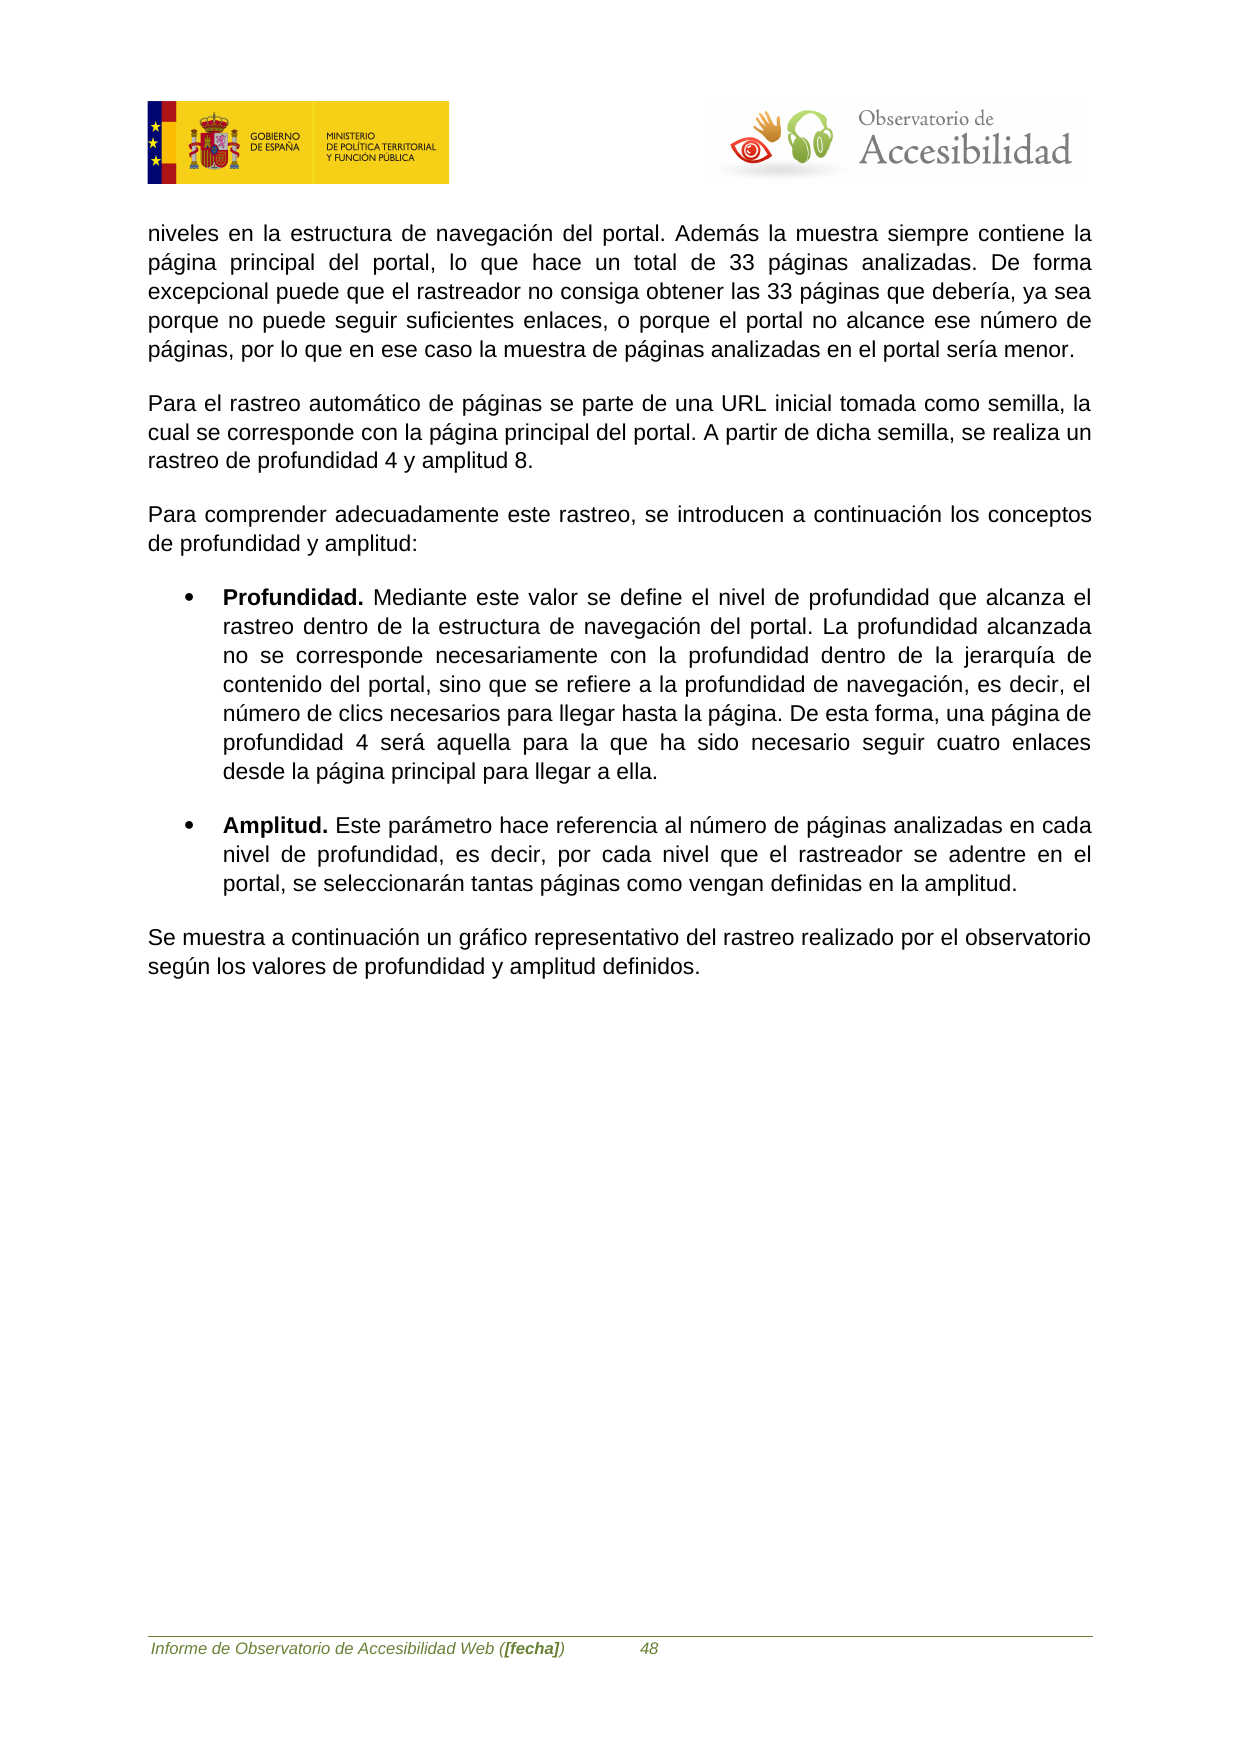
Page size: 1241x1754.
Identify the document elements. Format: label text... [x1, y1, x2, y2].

text Para comprender adecuadamente este rastreo, se introducen a continuación los conceptos de profundidad y amplitud: [148, 501, 1092, 557]
picture [147, 101, 450, 184]
text Se muestra a continuación un gráfico representativo del rastreo realizado por el observatorio según los valores de profundidad y amplitud definidos. [148, 924, 1092, 979]
text niveles en la estructura de navegación del portal. Además la muestra siempre contiene la página principal del portal, lo que hace un total de 33 páginas analizadas. De forma excepcional puede que el rastreador no consiga obtener las 33 páginas que debería, ya sea porque no puede seguir suficientes enlaces, o porque el portal no alcance ese número de páginas, por lo que en ese caso la muestra de páginas analizadas en el portal sería menor. [148, 220, 1092, 362]
list Profundidad. Mediante este valor se define el nivel de profundidad que alcanza el rastreo dentro de la estructura de navegación del portal. La profundidad alcanzada no se corresponde necesariamente con la profundidad dentro de la jerarquía de contenido del portal, sino que se refiere a la profundidad de navegación, es decir, el número de clics necesarios para llegar hasta la página. De esta forma, una página de profundidad 4 será aquella para la que ha sido necesario seguir cuatro enlaces desde la página principal para llegar a ella. [185, 584, 1092, 784]
text Para el rastreo automático de páginas se parte de una URL inicial tomada como semilla, la cual se corresponde con la página principal del portal. A partir de dicha semilla, se realiza un rastreo de profundidad 4 y amplitud 8. [148, 389, 1092, 474]
picture [710, 101, 1086, 184]
list Amplitud. Este parámetro hace referencia al número de páginas analizadas en cada nivel de profundidad, es decir, por cada nivel que el rastreador se adentre en el portal, se seleccionarán tantas páginas como vengan definidas en la amplitud. [185, 812, 1092, 896]
